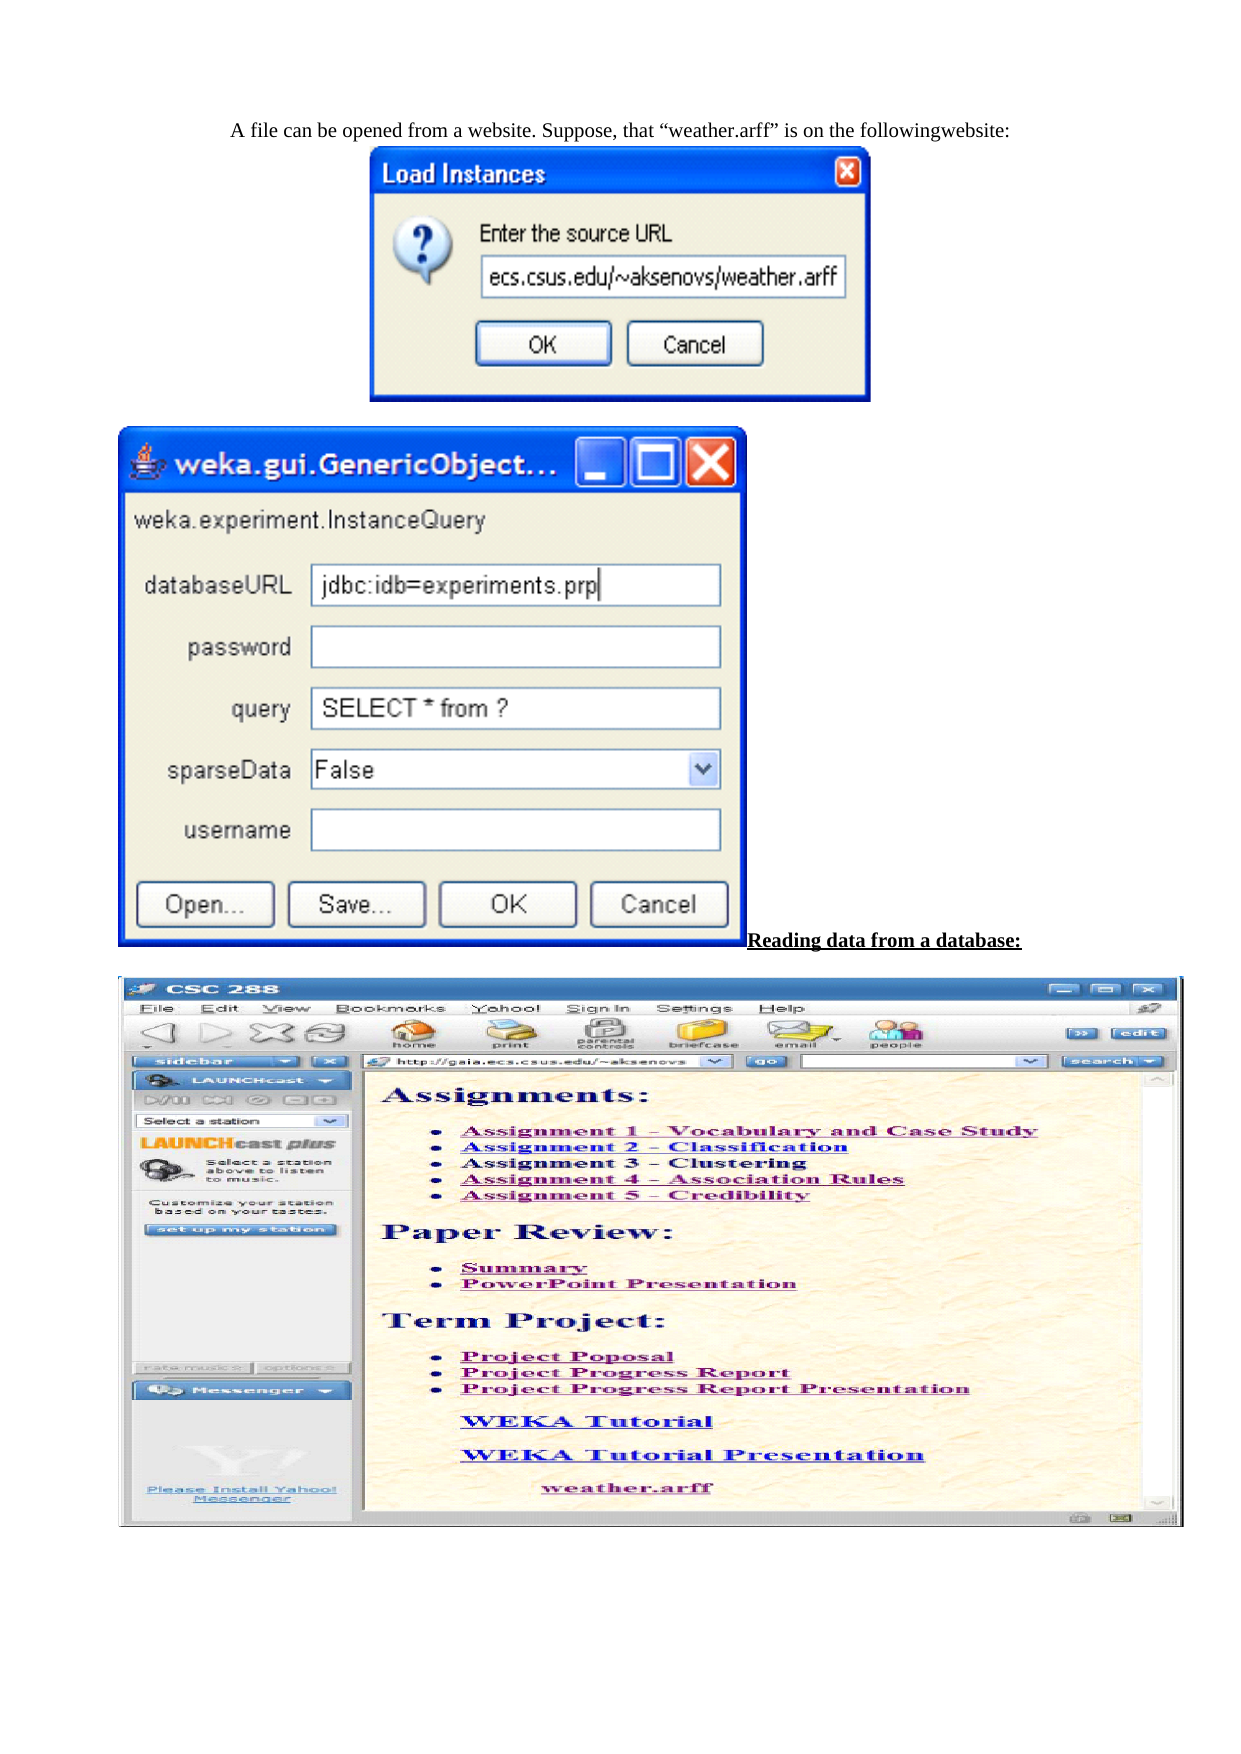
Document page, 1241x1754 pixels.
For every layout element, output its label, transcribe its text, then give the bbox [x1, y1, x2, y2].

text Reading data from a database: [118, 426, 1122, 952]
text A file can be opened from a website. Suppose, that “weather.arff” is on the followingwebsite: [118, 118, 1122, 401]
